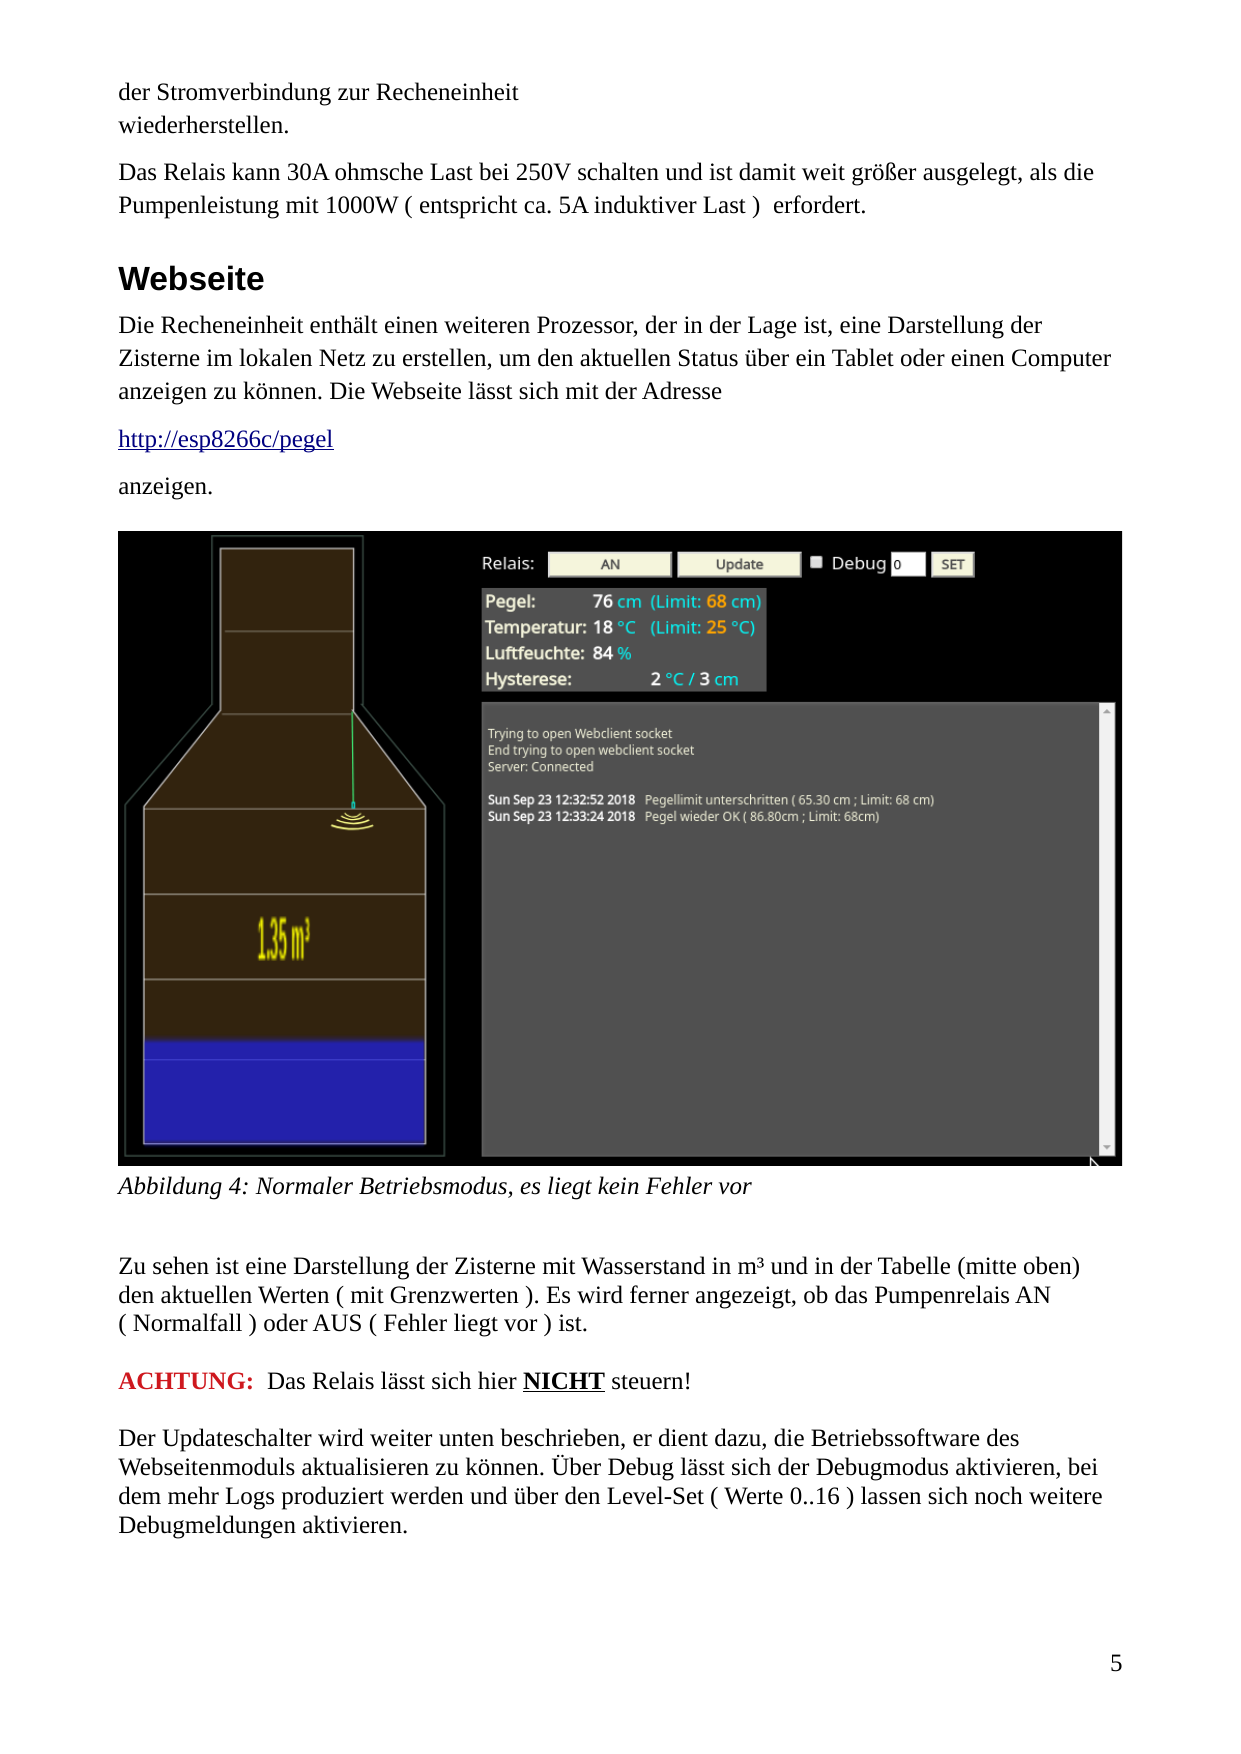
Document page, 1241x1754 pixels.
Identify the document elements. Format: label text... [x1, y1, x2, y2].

picture [118, 531, 1123, 1166]
subtitle Webseite [118, 259, 1122, 297]
text anzeigen. [118, 471, 1122, 500]
text http://esp8266c/pegel [118, 424, 1122, 452]
text ACHTUNG: Das Relais lässt sich hier NICHT steuern! [118, 1366, 1122, 1395]
text Das Relais kann 30A ohmsche Last bei 250V schalten und ist damit weit größer ausgelegt, als die Pumpenleistung mit 1000W ( entspricht ca. 5A induktiver Last ) erfordert. [118, 157, 1122, 219]
text Die Recheneinheit enthält einen weiteren Prozessor, der in der Lage ist, eine Darstellung der Zisterne im lokalen Netz zu erstellen, um den aktuellen Status über ein Tablet oder einen Computer anzeigen zu können. Die Webseite lässt sich mit der Adresse [118, 310, 1122, 405]
text Zu sehen ist eine Darstellung der Zisterne mit Wasserstand in m³ und in der Tabelle (mitte oben) den aktuellen Werten ( mit Grenzwerten ). Es wird ferner angezeigt, ob das Pumpenrelais AN ( Normalfall ) oder AUS ( Fehler liegt vor ) ist. [118, 1251, 1122, 1337]
text der Stromverbindung zur Recheneinheit wiederherstellen. [118, 77, 1122, 138]
text Abbildung 4: Normaler Betriebsmodus, es liegt kein Fehler vor [118, 1166, 1122, 1200]
text Der Updateschalter wird weiter unten beschrieben, er dient dazu, die Betriebssoftware des Webseitenmoduls aktualisieren zu können. Über Debug lässt sich der Debugmodus aktivieren, bei dem mehr Logs produziert werden und über den Level-Set ( Werte 0..16 ) lassen sich noch weitere Debugmeldungen aktivieren. [118, 1423, 1122, 1538]
